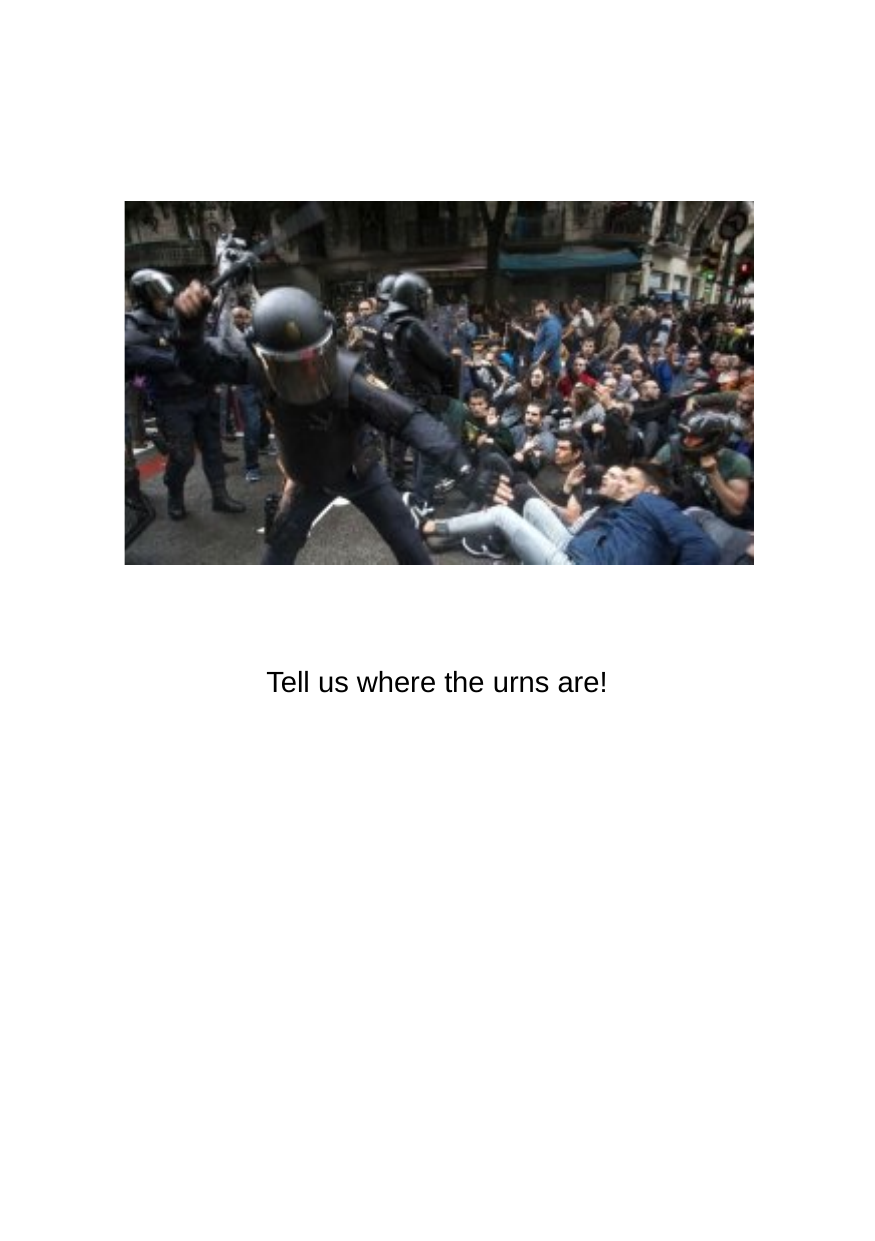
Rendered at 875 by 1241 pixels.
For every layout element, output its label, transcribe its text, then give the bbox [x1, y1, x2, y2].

picture [124, 201, 754, 565]
text Tell us where the urns are! [118, 666, 756, 699]
